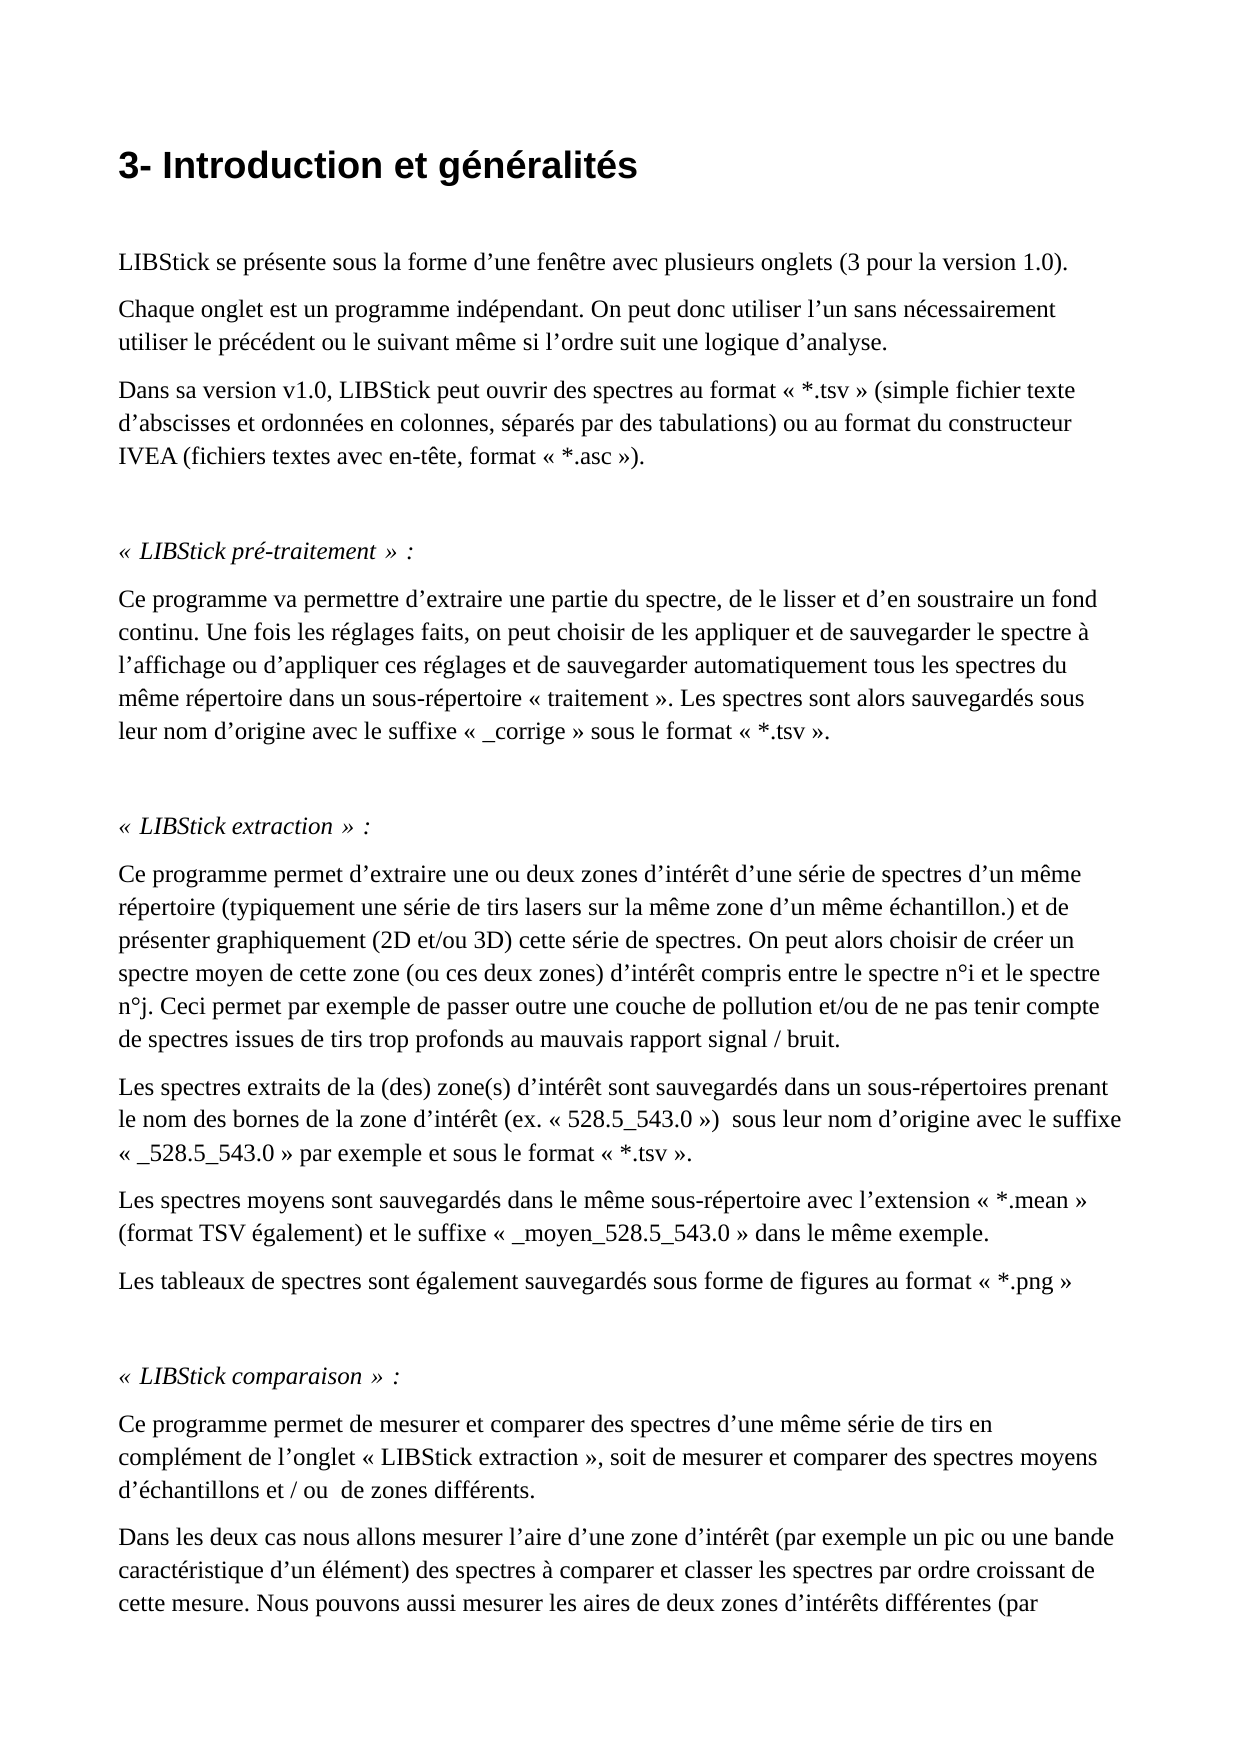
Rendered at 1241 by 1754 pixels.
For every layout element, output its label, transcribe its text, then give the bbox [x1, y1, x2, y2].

text Ce programme permet d’extraire une ou deux zones d’intérêt d’une série de spectres d’un même répertoire (typiquement une série de tirs lasers sur la même zone d’un même échantillon.) et de présenter graphiquement (2D et/ou 3D) cette série de spectres. On peut alors choisir de créer un spectre moyen de cette zone (ou ces deux zones) d’intérêt compris entre le spectre n°i et le spectre n°j. Ceci permet par exemple de passer outre une couche de pollution et/ou de ne pas tenir compte de spectres issues de tirs trop profonds au mauvais rapport signal / bruit. [118, 859, 1122, 1053]
text Ce programme va permettre d’extraire une partie du spectre, de le lisser et d’en soustraire un fond continu. Une fois les réglages faits, on peut choisir de les appliquer et de sauvegarder le spectre à l’affichage ou d’appliquer ces réglages et de sauvegarder automatiquement tous les spectres du même répertoire dans un sous-répertoire « traitement ». Les spectres sont alors sauvegardés sous leur nom d’origine avec le suffixe « _corrige » sous le format « *.tsv ». [118, 584, 1122, 745]
text « LIBStick pré-traitement » : [118, 536, 1122, 565]
text Chaque onglet est un programme indépendant. On peut donc utiliser l’un sans nécessairement utiliser le précédent ou le suivant même si l’ordre suit une logique d’analyse. [118, 294, 1122, 356]
text Ce programme permet de mesurer et comparer des spectres d’une même série de tirs en complément de l’onglet « LIBStick extraction », soit de mesurer et comparer des spectres moyens d’échantillons et / ou de zones différents. [118, 1409, 1122, 1503]
text Dans les deux cas nous allons mesurer l’aire d’une zone d’intérêt (par exemple un pic ou une bande caractéristique d’un élément) des spectres à comparer et classer les spectres par ordre croissant de cette mesure. Nous pouvons aussi mesurer les aires de deux zones d’intérêts différentes (par [118, 1522, 1122, 1617]
text Les spectres moyens sont sauvegardés dans le même sous-répertoire avec l’extension « *.mean » (format TSV également) et le suffixe « _moyen_528.5_543.0 » dans le même exemple. [118, 1185, 1122, 1247]
text LIBStick se présente sous la forme d’une fenêtre avec plusieurs onglets (3 pour la version 1.0). [118, 247, 1122, 276]
text Les tableaux de spectres sont également sauvegardés sous forme de figures au format « *.png » [118, 1266, 1122, 1294]
text « LIBStick comparaison » : [118, 1361, 1122, 1390]
text Les spectres extraits de la (des) zone(s) d’intérêt sont sauvegardés dans un sous-répertoires prenant le nom des bornes de la zone d’intérêt (ex. « 528.5_543.0 ») sous leur nom d’origine avec le suffixe « _528.5_543.0 » par exemple et sous le format « *.tsv ». [118, 1072, 1122, 1166]
text « LIBStick extraction » : [118, 811, 1122, 840]
subtitle 3- Introduction et généralités [118, 143, 1122, 187]
text Dans sa version v1.0, LIBStick peut ouvrir des spectres au format « *.tsv » (simple fichier texte d’abscisses et ordonnées en colonnes, séparés par des tabulations) ou au format du constructeur IVEA (fichiers textes avec en-tête, format « *.asc »). [118, 375, 1122, 470]
